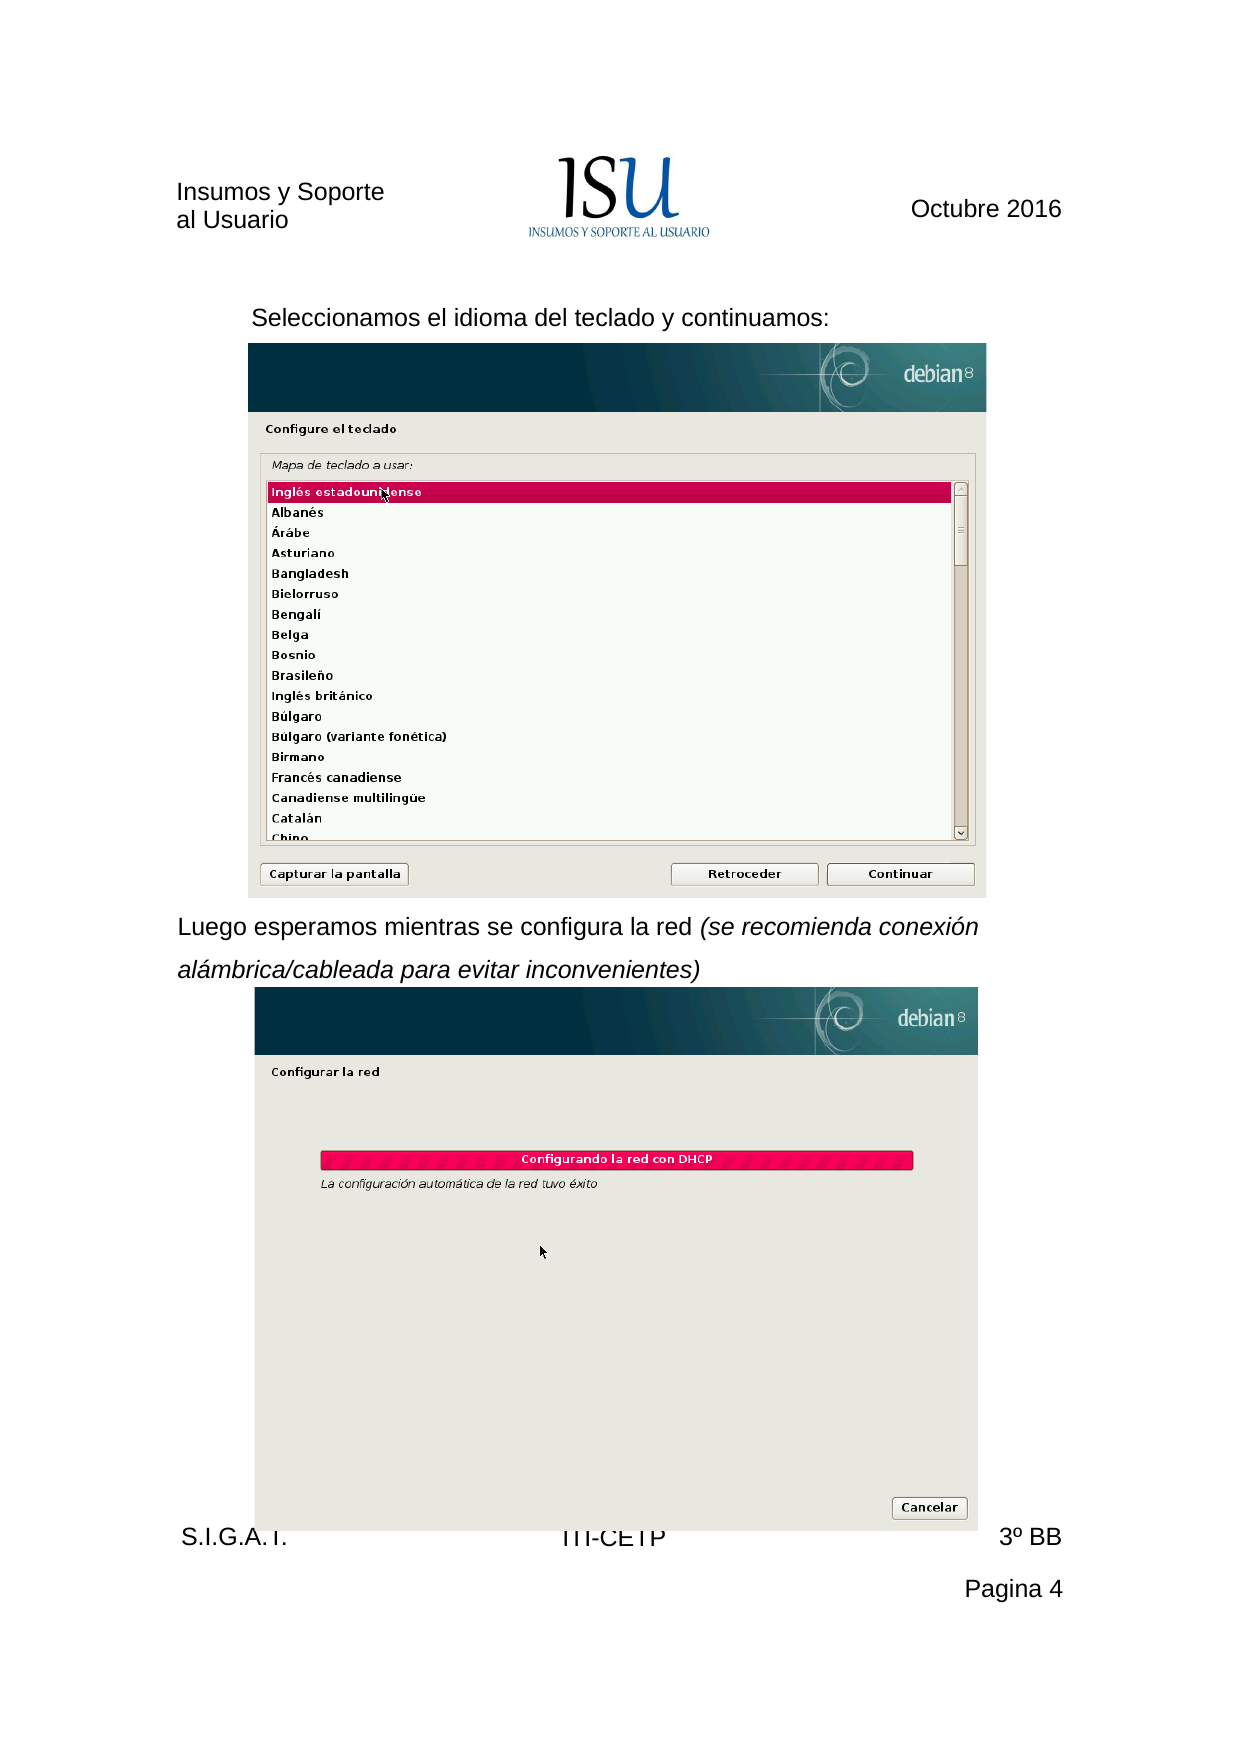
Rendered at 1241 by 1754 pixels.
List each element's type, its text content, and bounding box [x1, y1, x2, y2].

picture [248, 343, 987, 898]
text Seleccionamos el idioma del teclado y continuamos: [177, 303, 1063, 332]
text Luego esperamos mientras se configura la red (se recomienda conexión alámbrica/cableada para evitar inconvenientes) [177, 346, 1063, 983]
picture [517, 138, 723, 252]
picture [254, 987, 978, 1531]
